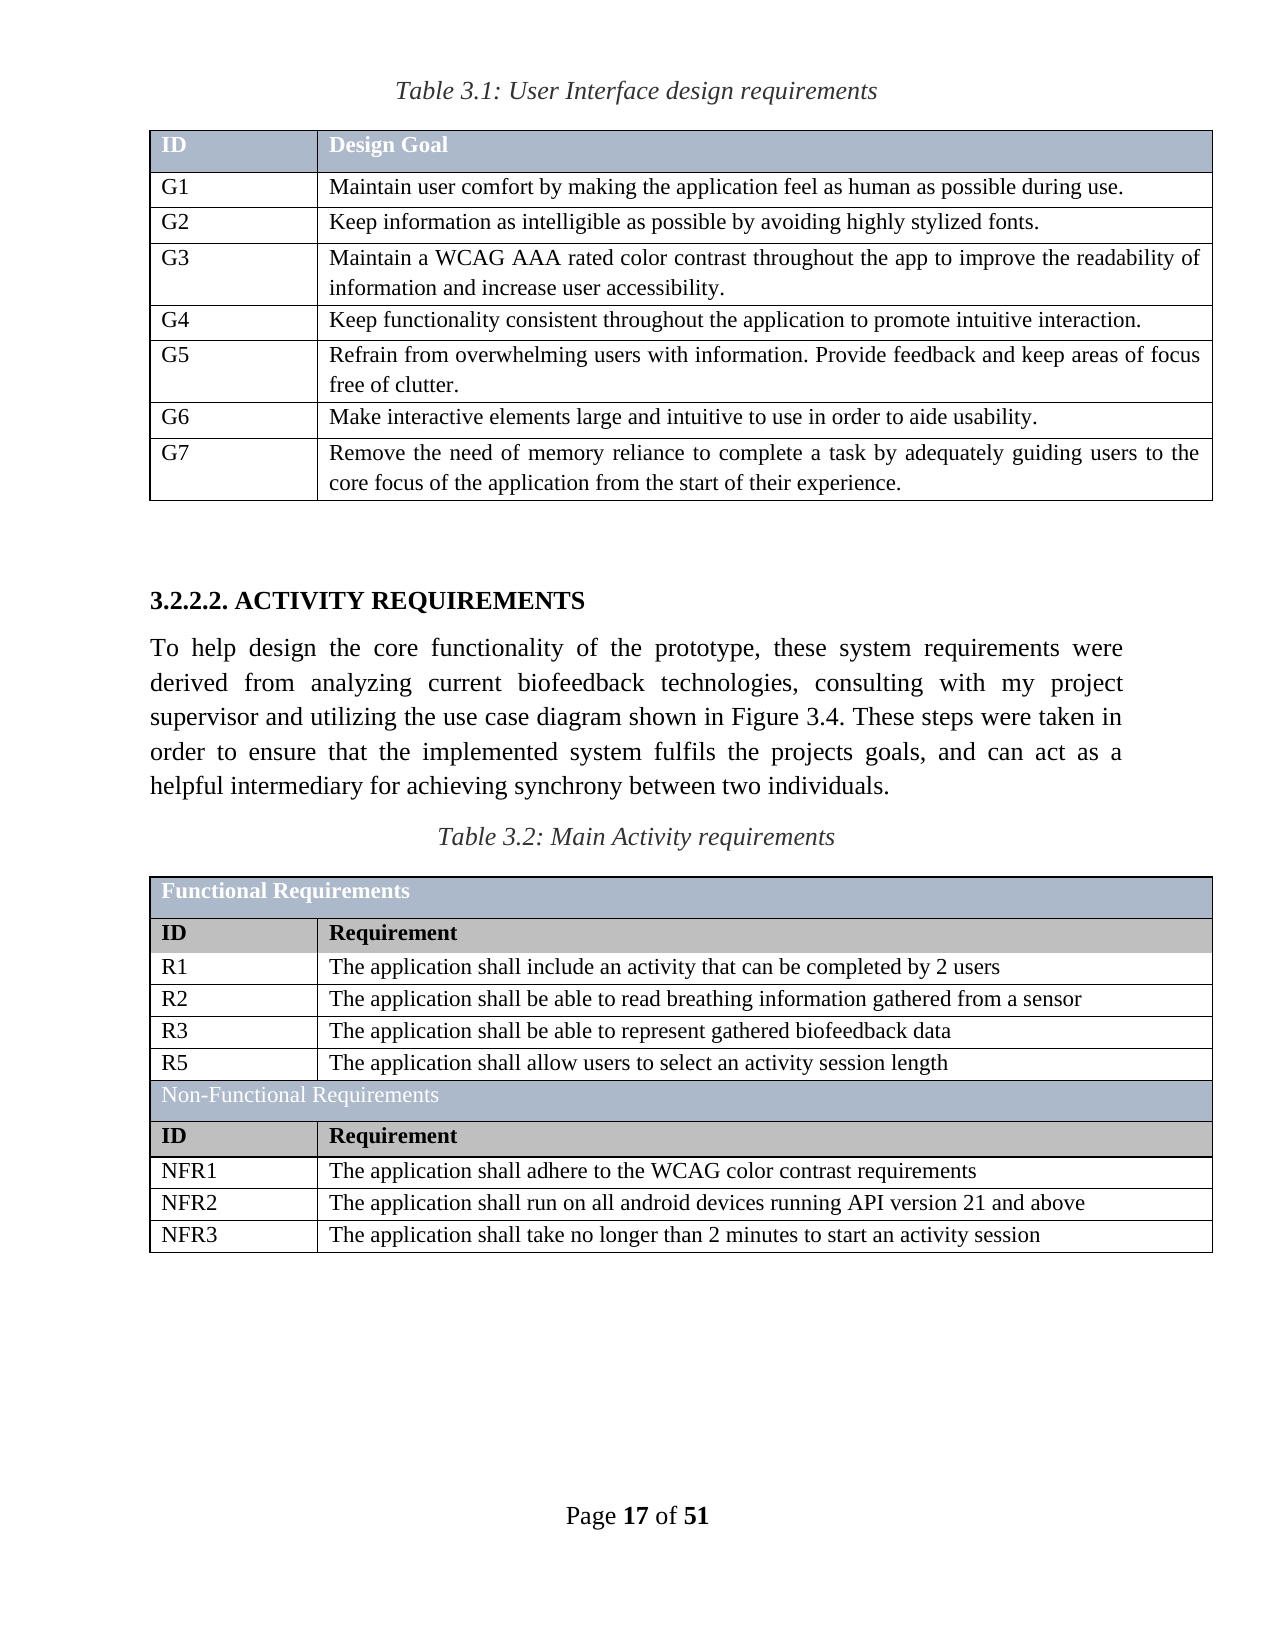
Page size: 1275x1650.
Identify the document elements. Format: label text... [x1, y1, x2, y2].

table_cell G1 [151, 173, 317, 207]
table_cell Make interactive elements large and intuitive to use in order to aide usability. [318, 403, 1212, 437]
table_header ID [151, 131, 317, 172]
text To help design the core functionality of the prototype, these system requirements were derived from analyzing current biofeedback technologies, consulting with my project supervisor and utilizing the use case diagram shown in Figure 3.4. These steps were taken in order to ensure that the implemented system fulfils the projects goals, and can act as a helpful intermediary for achieving synchrony between two individuals. [150, 632, 1125, 800]
table_cell R1 [151, 953, 317, 984]
table_cell G4 [151, 306, 317, 340]
table_header Functional Requirements [151, 878, 1212, 918]
table_cell The application shall take no longer than 2 minutes to start an activity session [318, 1221, 1212, 1252]
table_cell The application shall be able to represent gathered biofeedback data [318, 1017, 1212, 1048]
table_header Design Goal [318, 131, 1212, 172]
table_cell The application shall allow users to select an activity session length [318, 1049, 1212, 1080]
table_cell The application shall be able to read breathing information gathered from a sensor [318, 985, 1212, 1016]
table_cell R2 [151, 985, 317, 1016]
table_cell G6 [151, 403, 317, 437]
table_cell ID [151, 1122, 317, 1156]
table_cell Non-Functional Requirements [151, 1081, 1212, 1121]
table_cell R5 [151, 1049, 317, 1080]
subtitle 3.2.2.2. Activity requirements [150, 585, 1125, 615]
table_cell Refrain from overwhelming users with information. Provide feedback and keep areas of focus free of clutter. [318, 341, 1212, 402]
table_cell The application shall run on all android devices running API version 21 and above [318, 1189, 1212, 1220]
table_cell Requirement [318, 1122, 1212, 1156]
table_cell The application shall adhere to the WCAG color contrast requirements [318, 1158, 1212, 1188]
table_cell R3 [151, 1017, 317, 1048]
table_cell NFR2 [151, 1189, 317, 1220]
table_cell Remove the need of memory reliance to complete a task by adequately guiding users to the core focus of the application from the start of their experience. [318, 439, 1212, 499]
table_cell Keep information as intelligible as possible by avoiding highly stylized fonts. [318, 208, 1212, 242]
text Table 3.2: Main Activity requirements [150, 821, 1125, 851]
table_cell Keep functionality consistent throughout the application to promote intuitive interaction. [318, 306, 1212, 340]
table_cell G7 [151, 439, 317, 499]
table_cell Maintain a WCAG AAA rated color contrast throughout the app to improve the readability of information and increase user accessibility. [318, 244, 1212, 304]
table_cell The application shall include an activity that can be completed by 2 users [318, 953, 1212, 984]
table_cell Requirement [318, 919, 1212, 953]
table_cell NFR3 [151, 1221, 317, 1252]
table_cell G3 [151, 244, 317, 304]
table_cell ID [151, 919, 317, 953]
table_cell G5 [151, 341, 317, 402]
text Table 3.1: User Interface design requirements [150, 75, 1125, 105]
table_cell G2 [151, 208, 317, 242]
table_cell Maintain user comfort by making the application feel as human as possible during use. [318, 173, 1212, 207]
table_cell NFR1 [151, 1158, 317, 1188]
